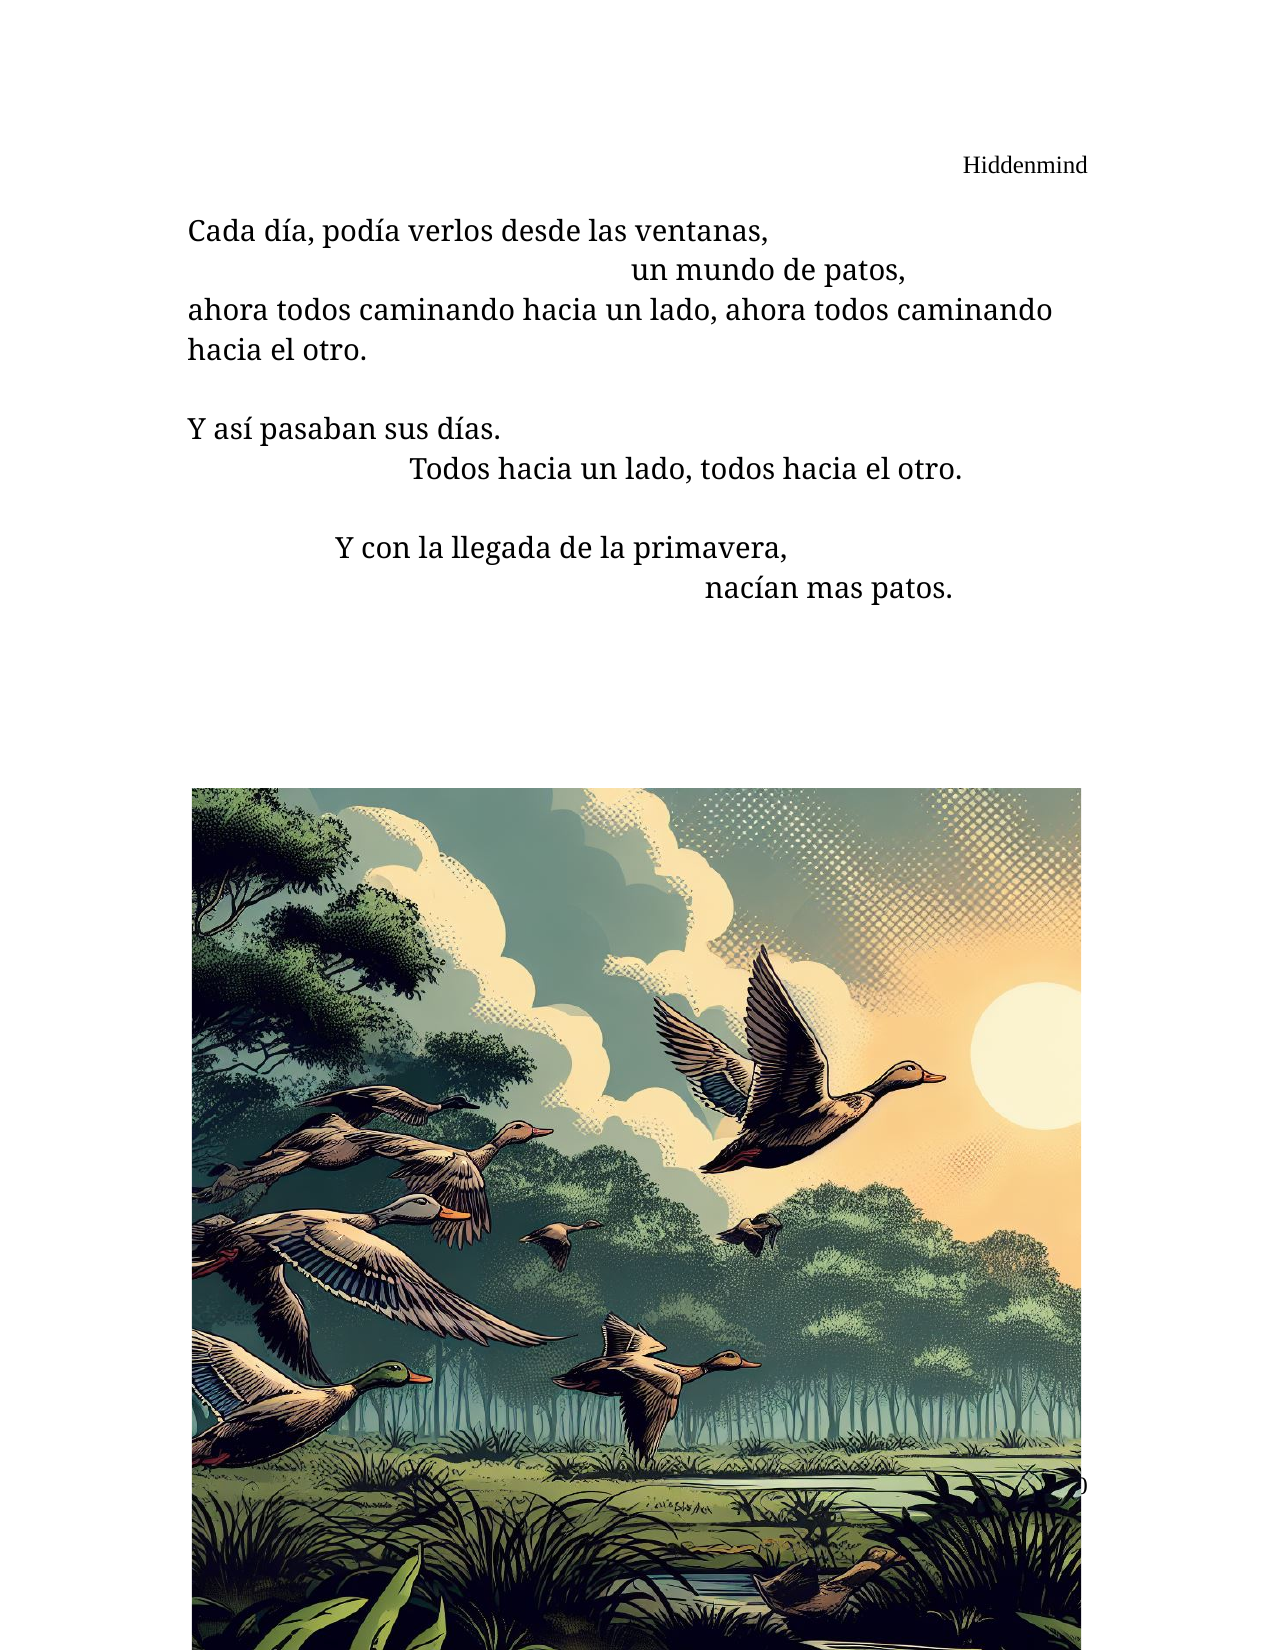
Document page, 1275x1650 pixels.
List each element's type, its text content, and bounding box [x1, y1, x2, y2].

text ahora todos caminando hacia un lado, ahora todos caminando hacia el otro. [187, 289, 1087, 369]
text Cada día, podía verlos desde las ventanas, [187, 210, 1087, 250]
text un mundo de patos, [187, 250, 1087, 289]
picture [191, 788, 1082, 1650]
text nacían mas patos. [187, 567, 1087, 607]
text Y con la llegada de la primavera, [187, 527, 1087, 567]
text Y así pasaban sus días. [187, 408, 1087, 448]
text Todos hacia un lado, todos hacia el otro. [187, 448, 1087, 488]
